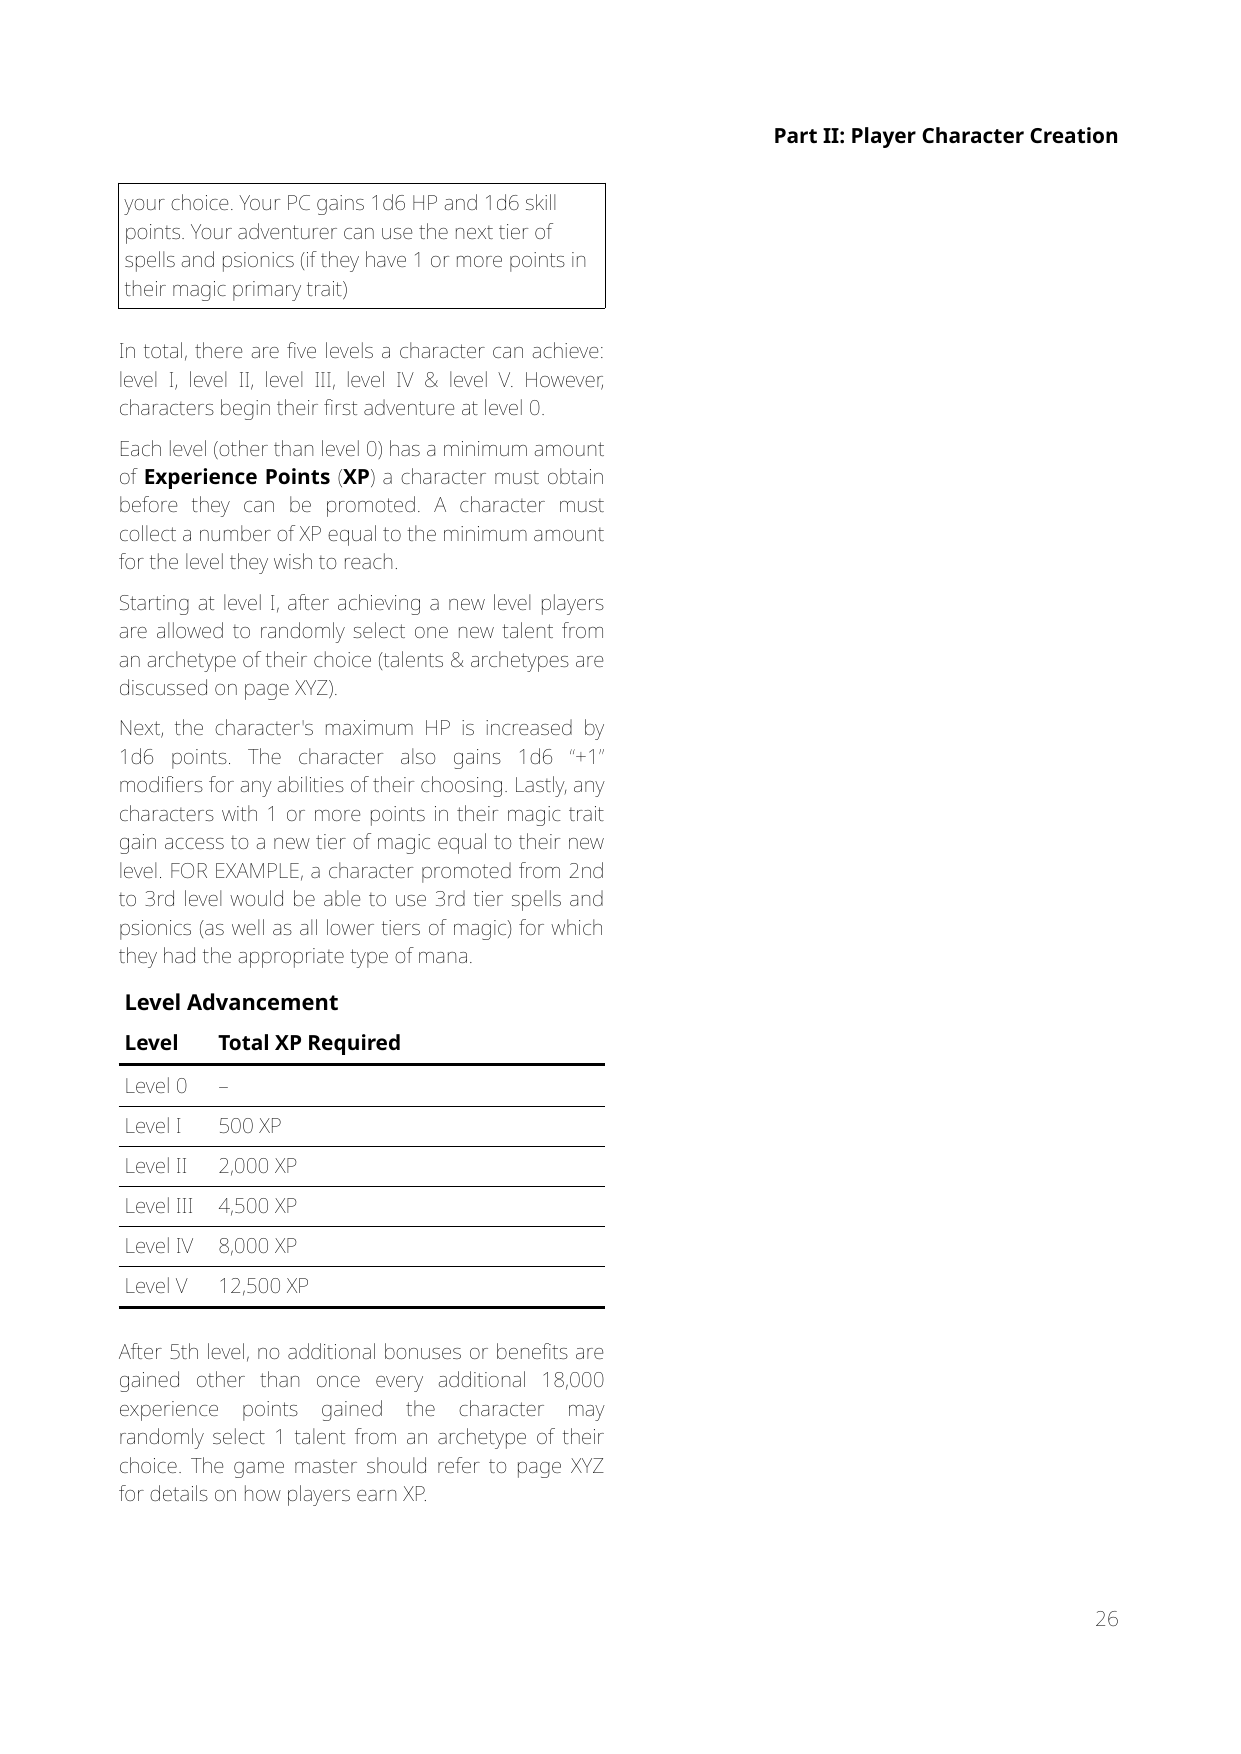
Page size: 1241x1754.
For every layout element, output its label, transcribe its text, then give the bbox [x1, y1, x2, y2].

table_cell 4,500 XP [212, 1187, 604, 1226]
text Starting at level I, after achieving a new level players are allowed to randomly select one new talent from an archetype of their choice (talents & archetypes are discussed on page XYZ). [118, 588, 605, 702]
table_cell Total XP Required [212, 1023, 604, 1063]
text In total, there are five levels a character can achieve: level I, level II, level III, level IV & level V. However, characters begin their first adventure at level 0. [118, 309, 605, 422]
table_cell 2,000 XP [212, 1147, 604, 1186]
table_cell Level 0 [119, 1066, 212, 1106]
table_cell 12,500 XP [212, 1267, 604, 1306]
table_header Level Advancement [119, 981, 604, 1023]
text Each level (other than level 0) has a minimum amount of Experience Points (XP) a character must obtain before they can be promoted. A character must collect a number of XP equal to the minimum amount for the level they wish to reach. [118, 434, 605, 576]
table_header your choice. Your PC gains 1d6 HP and 1d6 skill points. Your adventurer can use the next tier of spells and psionics (if they have 1 or more points in their magic primary trait) [119, 184, 605, 308]
table_cell Level V [119, 1267, 212, 1306]
table_cell 500 XP [212, 1107, 604, 1146]
table_cell Level III [119, 1187, 212, 1226]
table_cell Level [119, 1023, 212, 1063]
table_cell Level IV [119, 1227, 212, 1266]
table_cell Level II [119, 1147, 212, 1186]
text Next, the character's maximum HP is increased by 1d6 points. The character also gains 1d6 “+1” modifiers for any abilities of their choosing. Lastly, any characters with 1 or more points in their magic trait gain access to a new tier of magic equal to their new level. FOR EXAMPLE, a character promoted from 2nd to 3rd level would be able to use 3rd tier spells and psionics (as well as all lower tiers of magic) for which they had the appropriate type of mana. [118, 713, 605, 969]
table_cell 8,000 XP [212, 1227, 604, 1266]
table_cell – [212, 1066, 604, 1106]
text After 5th level, no additional bonuses or benefits are gained other than once every additional 18,000 experience points gained the character may randomly select 1 talent from an archetype of their choice. The game master should refer to page XYZ for details on how players earn XP. [118, 1337, 605, 1508]
table_cell Level I [119, 1107, 212, 1146]
